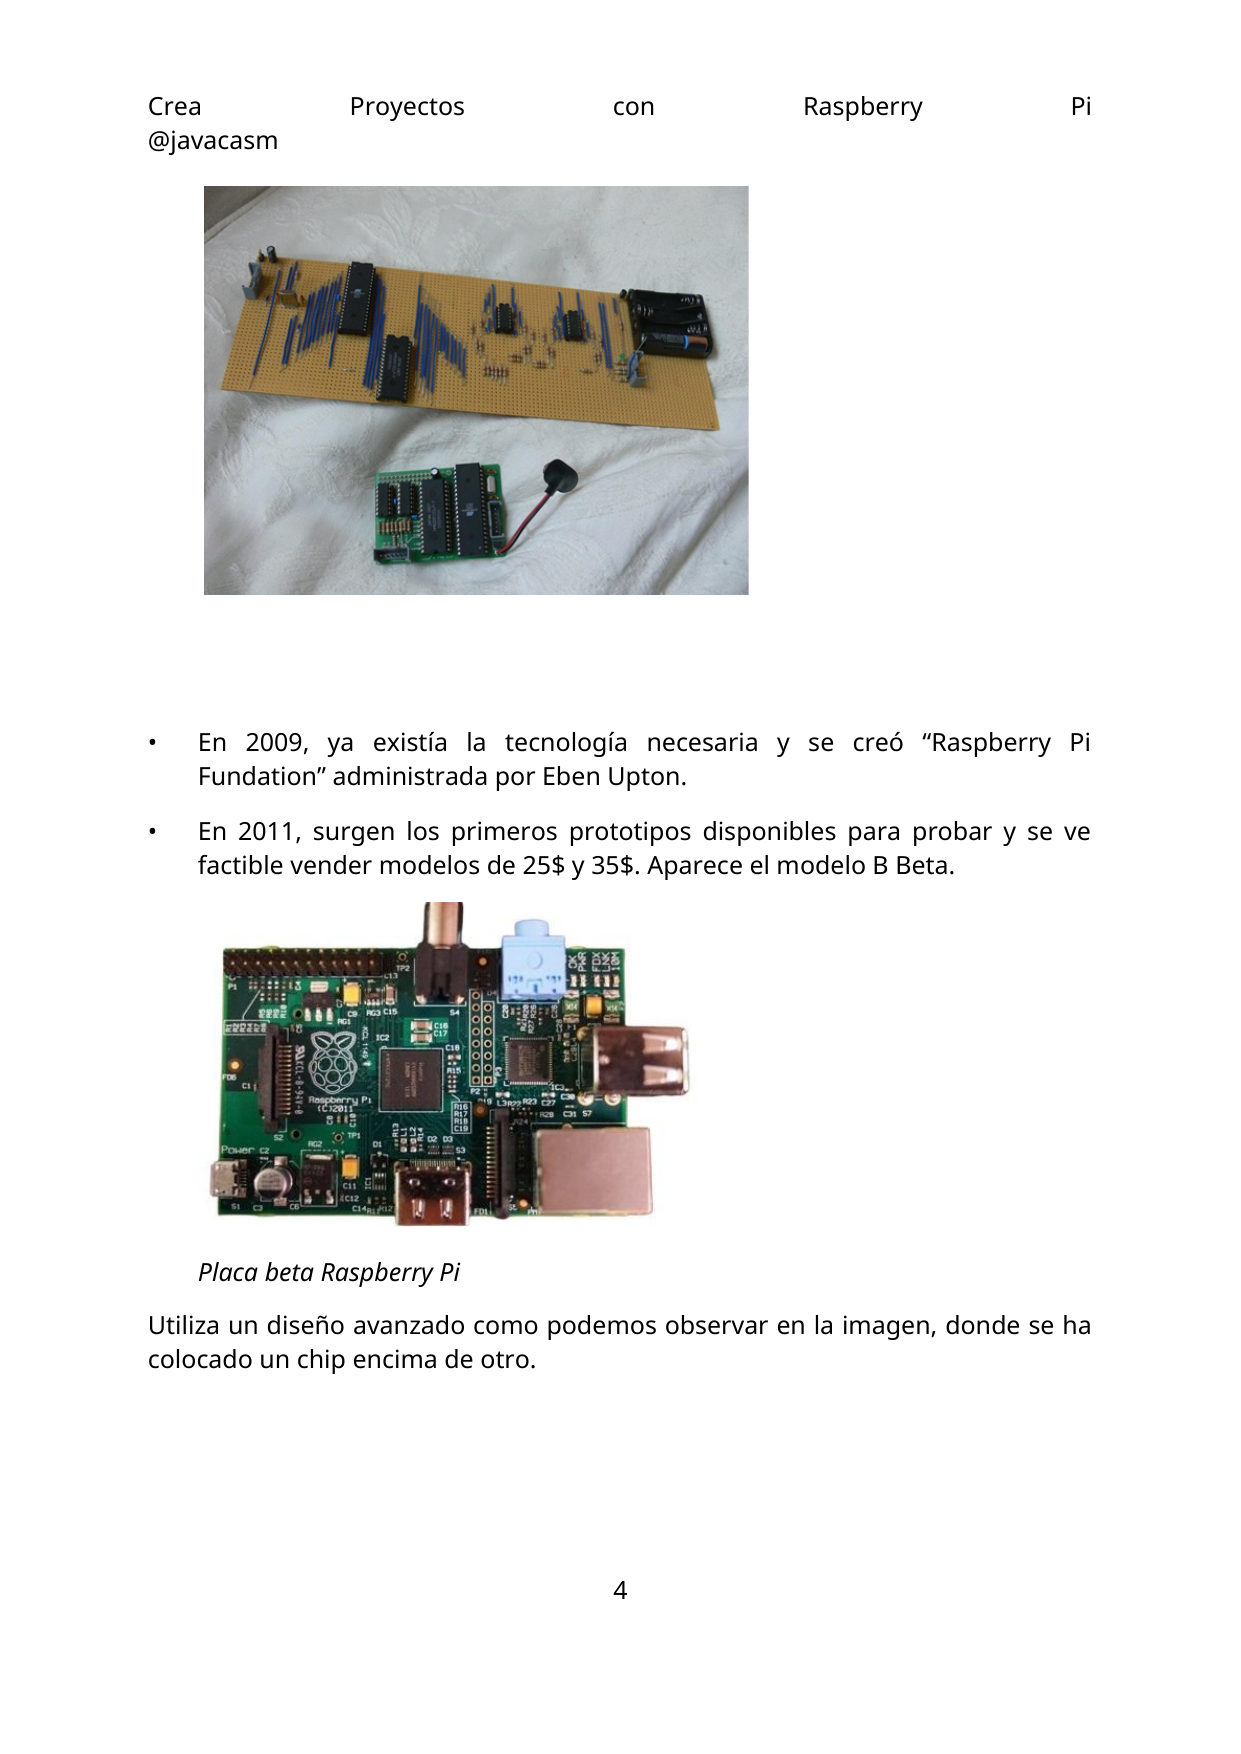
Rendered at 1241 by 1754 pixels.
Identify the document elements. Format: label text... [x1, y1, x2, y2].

list En 2011, surgen los primeros prototipos disponibles para probar y se ve factible vender modelos de 25$ y 35$. Aparece el modelo B Beta. [148, 814, 1093, 882]
list En 2009, ya existía la tecnología necesaria y se creó “Raspberry Pi Fundation” administrada por Eben Upton. [148, 725, 1093, 793]
picture [204, 186, 749, 595]
picture [197, 902, 702, 1227]
list Placa beta Raspberry Pi [148, 1255, 1093, 1289]
text Utiliza un diseño avanzado como podemos observar en la imagen, donde se ha colocado un chip encima de otro. [148, 1308, 1093, 1376]
